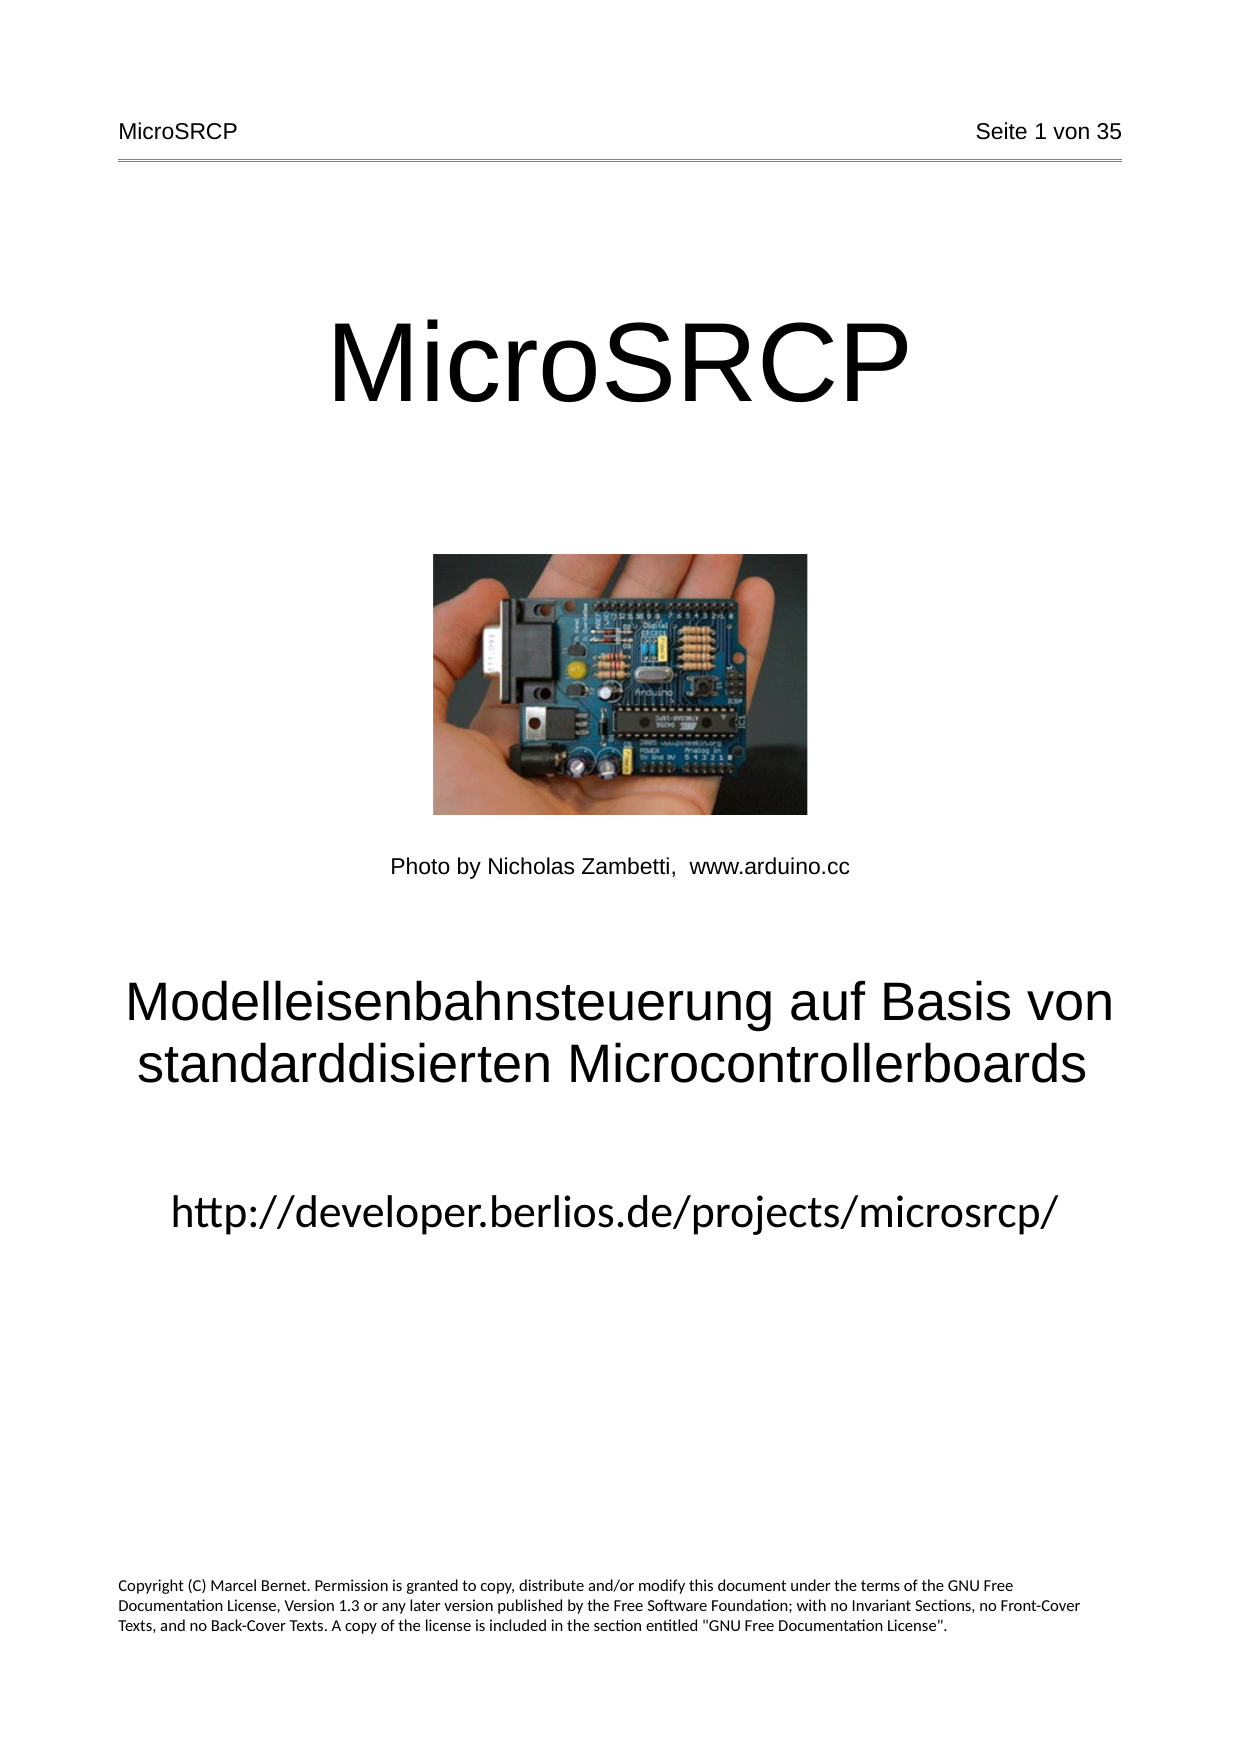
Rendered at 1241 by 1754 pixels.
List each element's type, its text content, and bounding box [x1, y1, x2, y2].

text Modelleisenbahnsteuerung auf Basis von standarddisierten Microcontrollerboards [118, 970, 1122, 1094]
text Photo by Nicholas Zambetti, www.arduino.cc [118, 853, 1122, 879]
text MicroSRCP [118, 296, 1122, 425]
text http://developer.berlios.de/projects/microsrcp/ [118, 1183, 1122, 1239]
